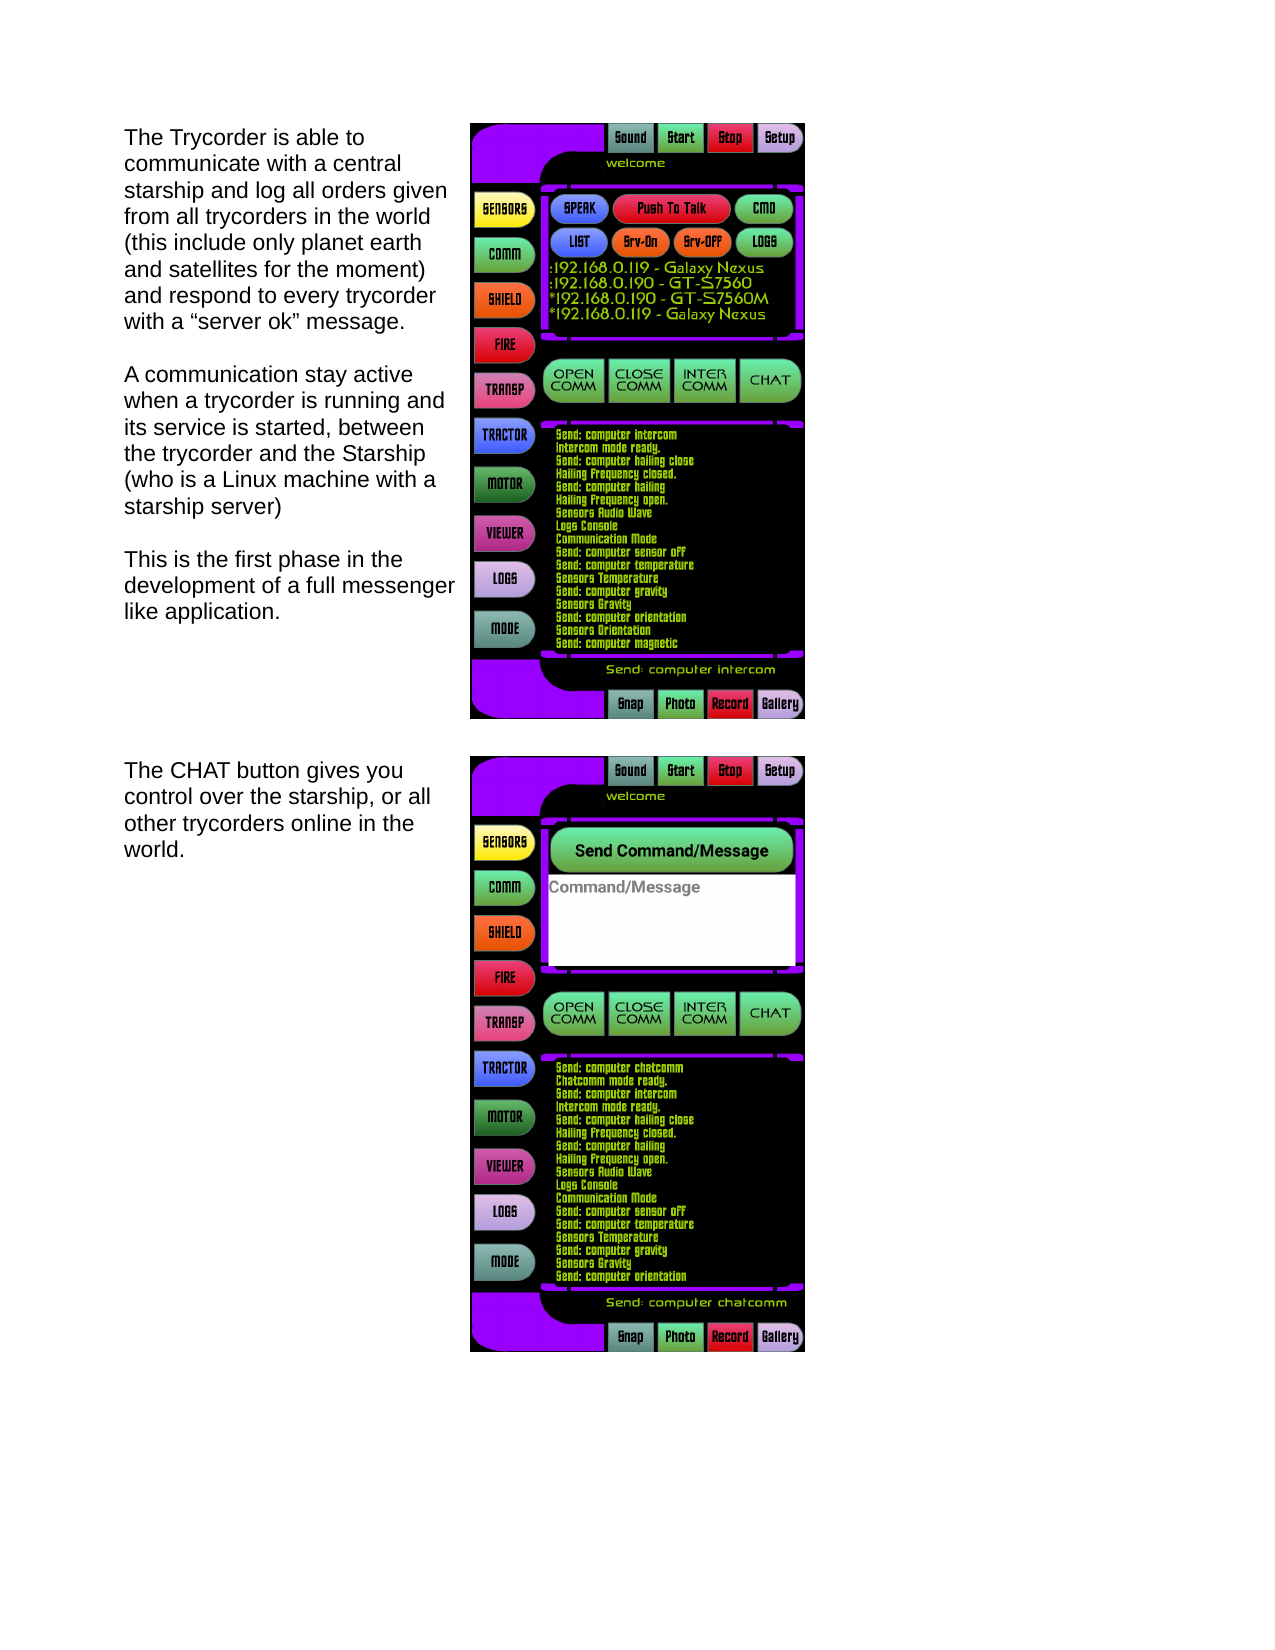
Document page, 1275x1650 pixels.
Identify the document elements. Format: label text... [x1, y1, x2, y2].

table_cell The Trycorder is able to communicate with a central starship and log all orders given from all trycorders in the world (this include only planet earth and satellites for the moment) and respond to every trycorder with a “server ok” message. A communication stay active when a trycorder is running and its service is started, between the trycorder and the Starship (who is a Linux machine with a starship server) This is the first phase in the development of a full messenger like application. [118, 118, 464, 751]
picture [470, 123, 805, 719]
picture [470, 756, 805, 1352]
table_cell [464, 751, 811, 1384]
table_cell [811, 751, 1157, 1384]
table_cell [464, 118, 811, 751]
table_cell [811, 118, 1157, 751]
table_cell The CHAT button gives you control over the starship, or all other trycorders online in the world. [118, 751, 464, 1384]
